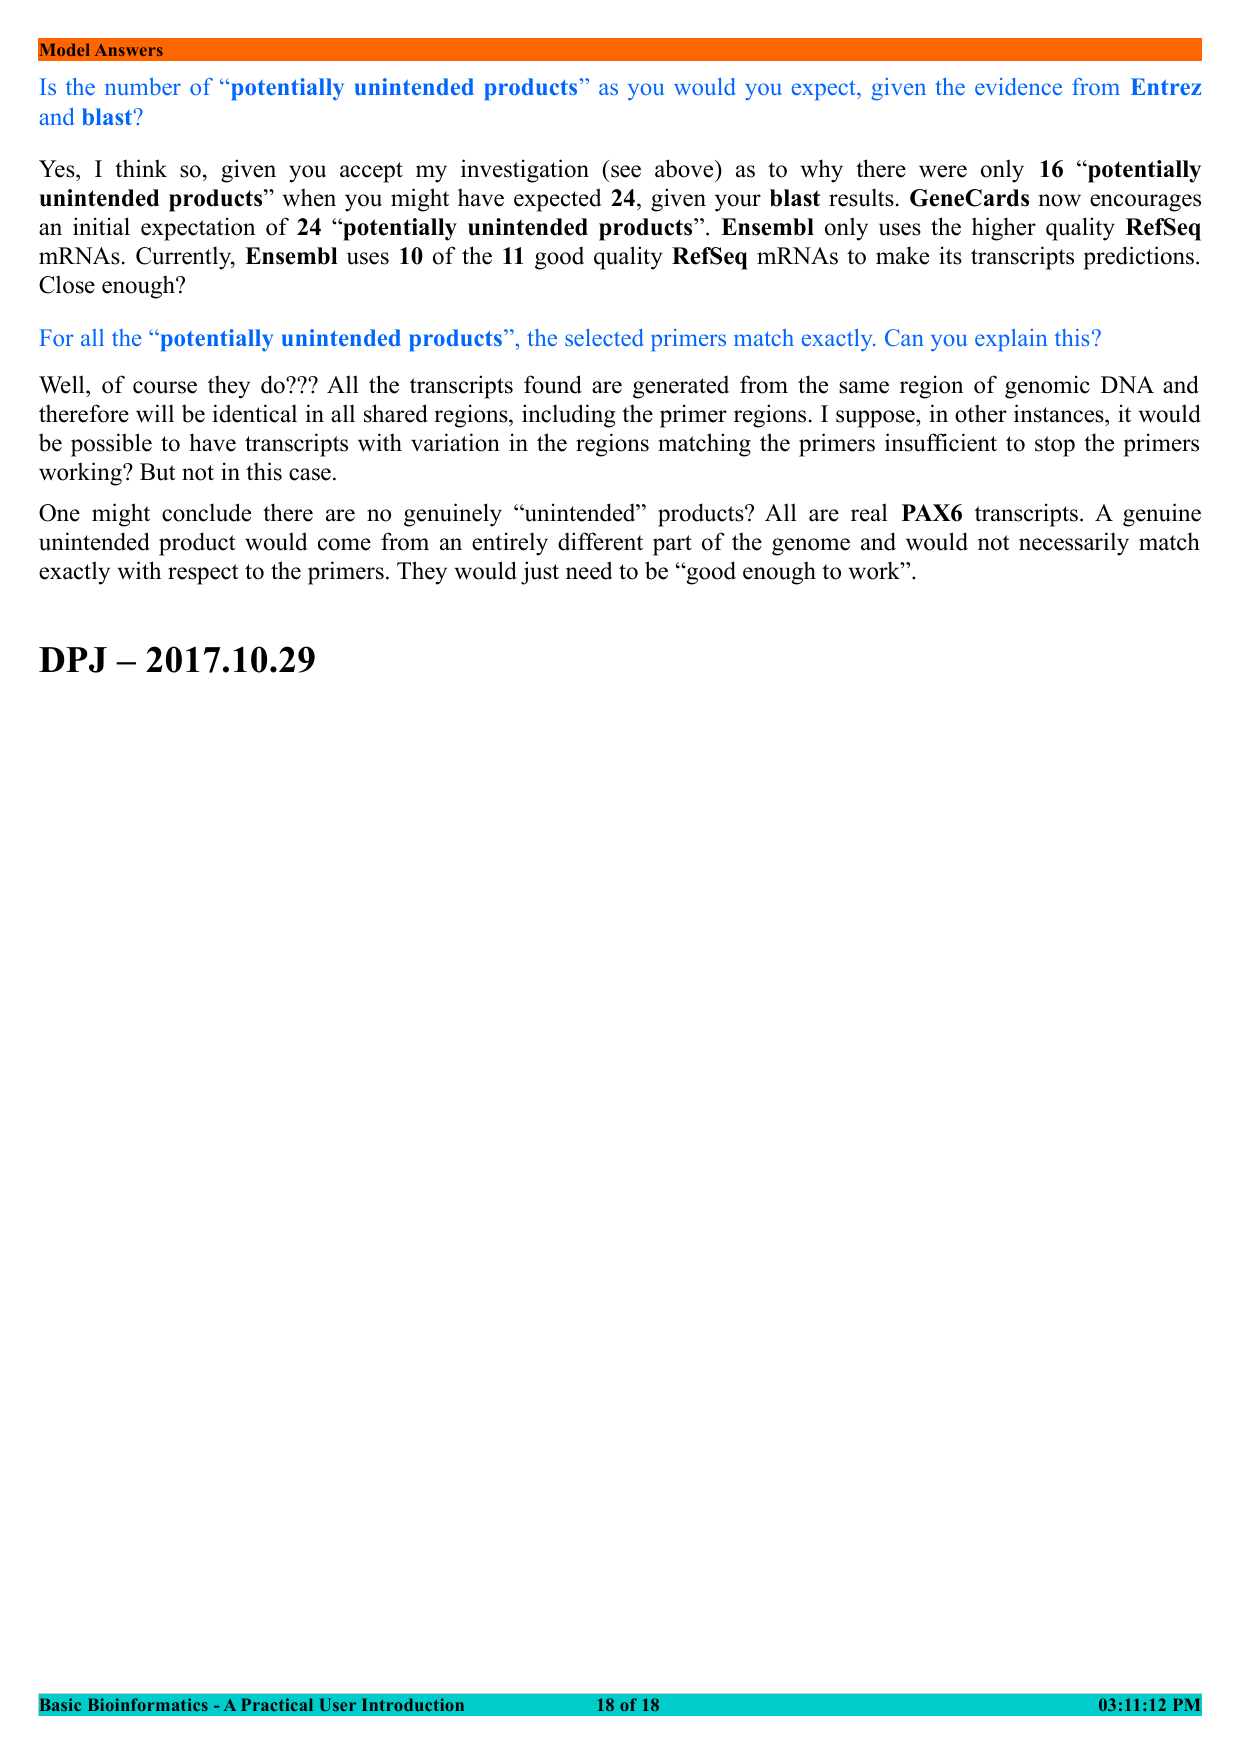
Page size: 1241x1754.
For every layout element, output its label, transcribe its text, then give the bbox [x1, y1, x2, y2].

text Yes, I think so, given you accept my investigation (see above) as to why there were only 16 “potentially unintended products” when you might have expected 24, given your blast results. GeneCards now encourages an initial expectation of 24 “potentially unintended products”. Ensembl only uses the higher quality RefSeq mRNAs. Currently, Ensembl uses 10 of the 11 good quality RefSeq mRNAs to make its transcripts predictions. Close enough? [38, 154, 1202, 299]
text Is the number of “potentially unintended products” as you would you expect, given the evidence from Entrez and blast? [38, 72, 1202, 130]
text DPJ – 2017.10.29 [38, 637, 1202, 680]
text Well, of course they do??? All the transcripts found are generated from the same region of genomic DNA and therefore will be identical in all shared regions, including the primer regions. I suppose, in other instances, it would be possible to have transcripts with variation in the regions matching the primers insufficient to stop the primers working? But not in this case. [38, 369, 1202, 486]
text For all the “potentially unintended products”, the selected primers match exactly. Can you explain this? [38, 323, 1202, 352]
text One might conclude there are no genuinely “unintended” products? All are real PAX6 transcripts. A genuine unintended product would come from an entirely different part of the genome and would not necessarily match exactly with respect to the primers. They would just need to be “good enough to work”. [38, 498, 1202, 585]
